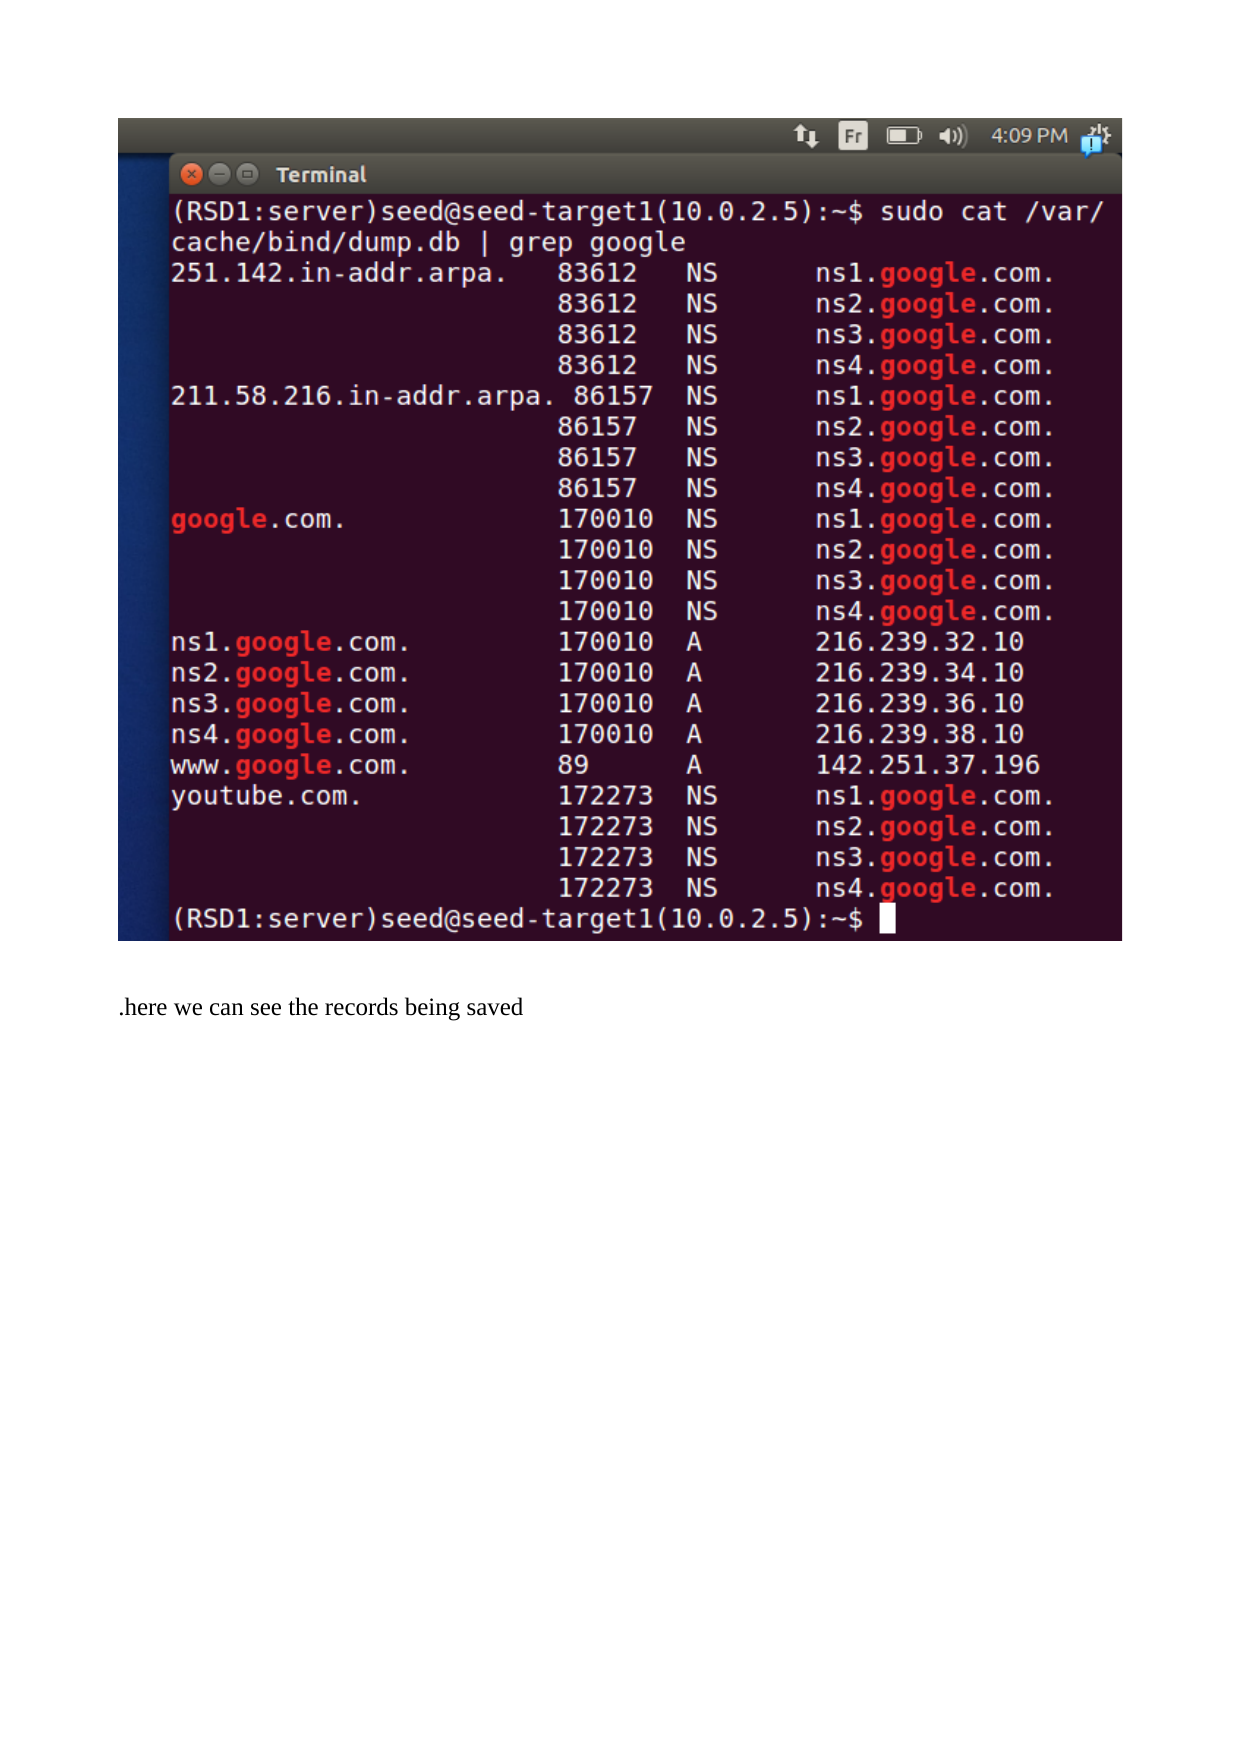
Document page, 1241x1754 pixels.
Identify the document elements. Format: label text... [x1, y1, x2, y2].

picture [118, 118, 1123, 941]
text .here we can see the records being saved [118, 992, 1122, 1021]
